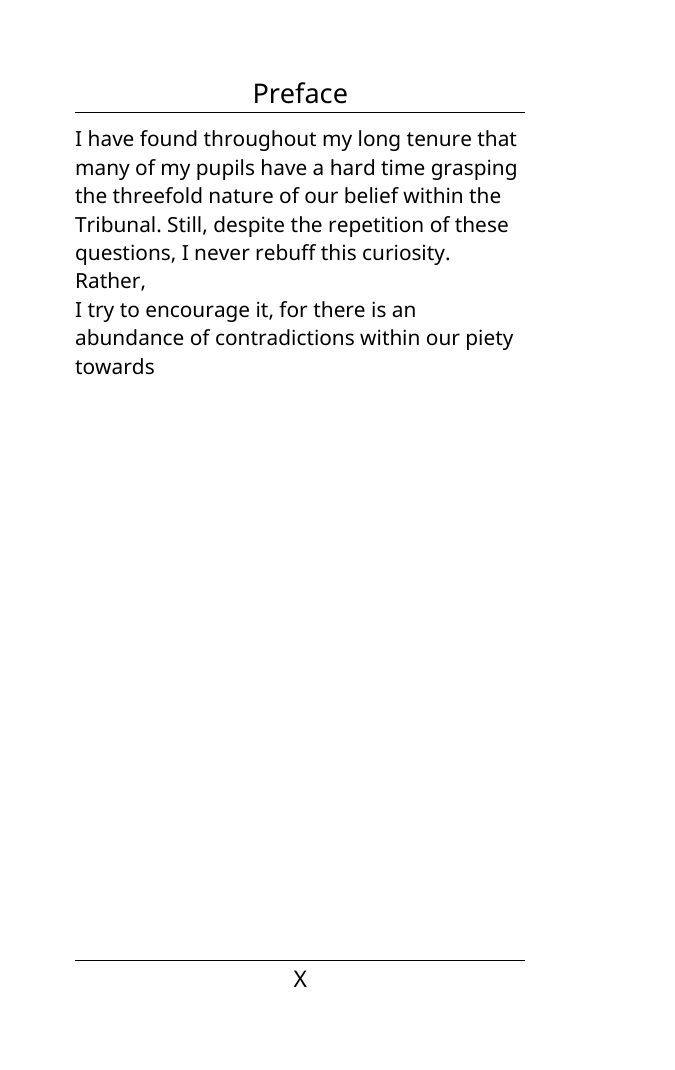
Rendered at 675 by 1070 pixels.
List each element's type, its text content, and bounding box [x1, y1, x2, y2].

text I have found throughout my long tenure that many of my pupils have a hard time grasping the threefold nature of our belief within the Tribunal. Still, despite the repetition of these questions, I never rebuff this curiosity. Rather, I try to encourage it, for there is an abundance of contradictions within our piety towards [75, 124, 525, 380]
